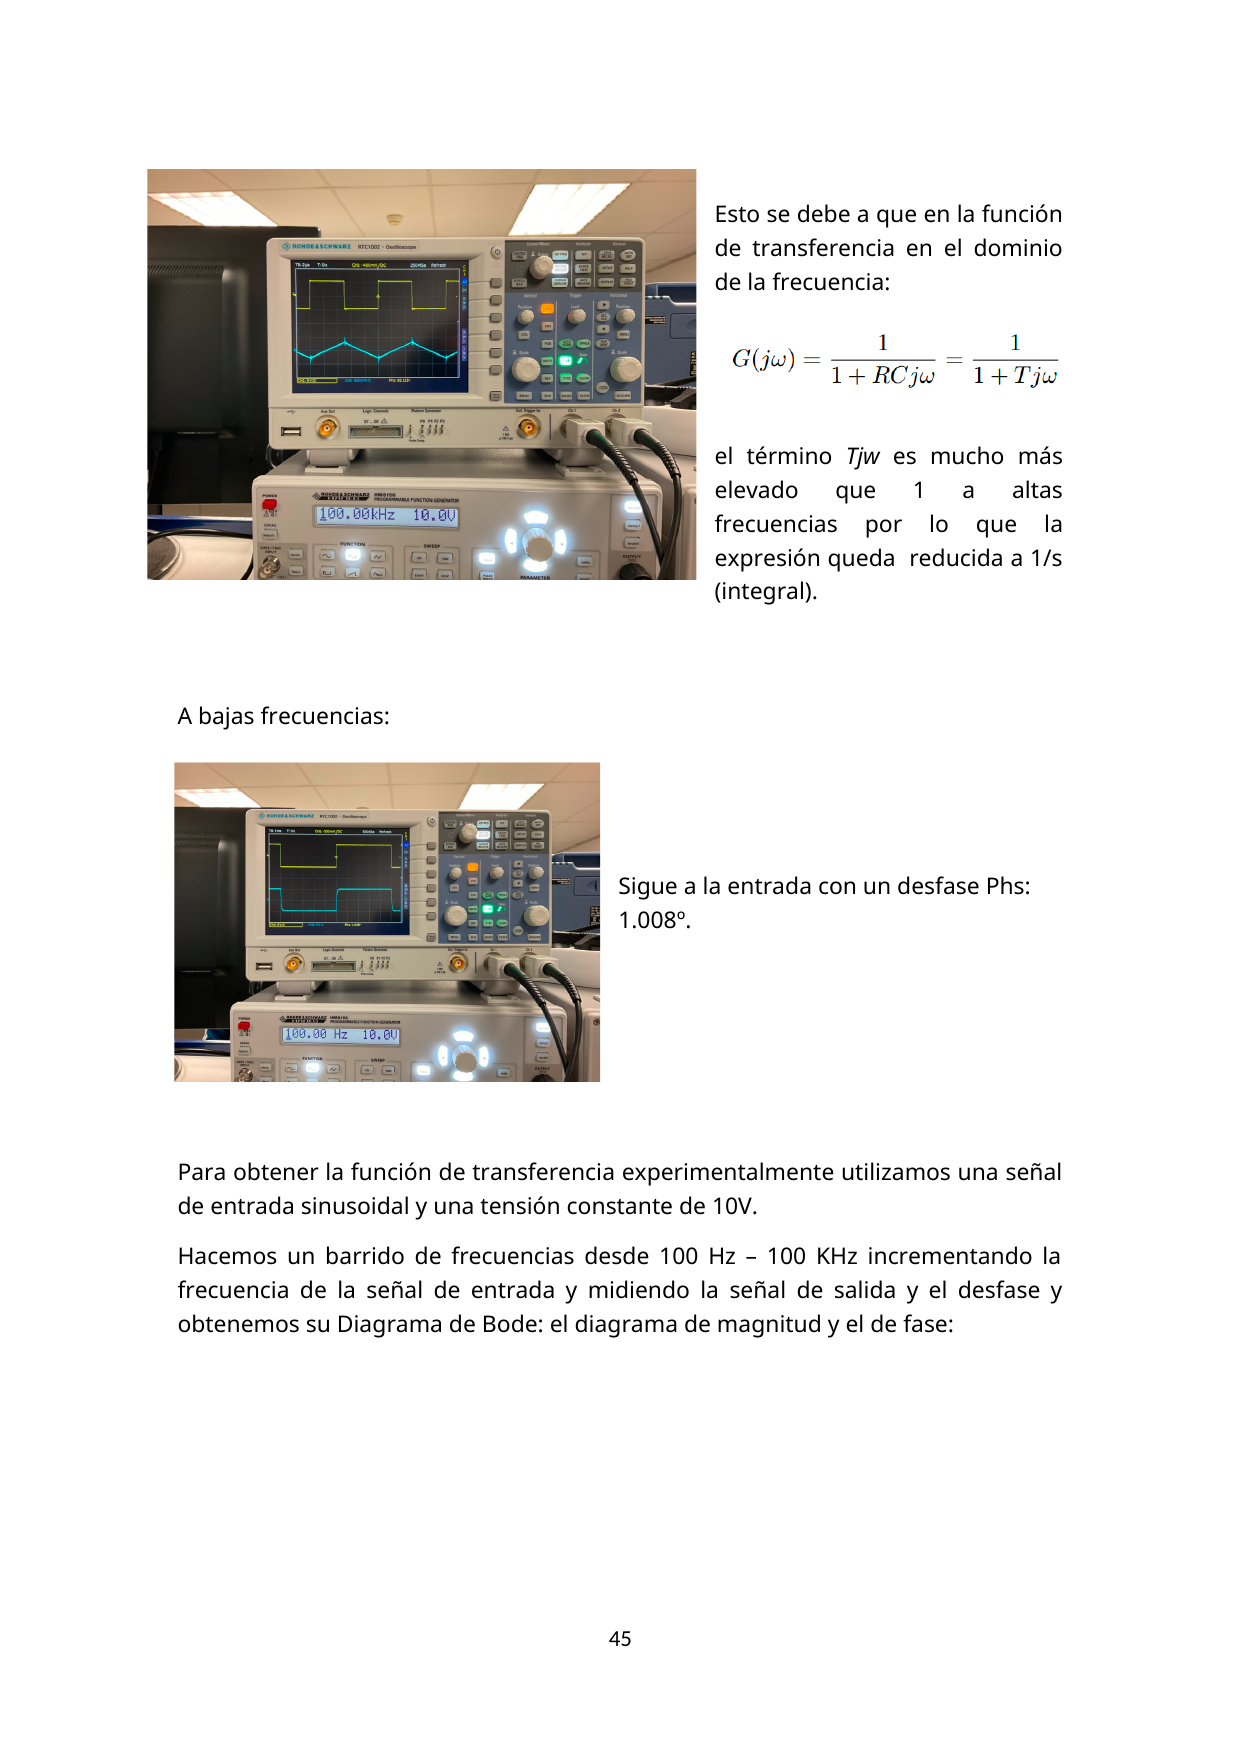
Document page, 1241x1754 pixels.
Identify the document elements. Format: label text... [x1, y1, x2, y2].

text A bajas frecuencias: [177, 700, 1063, 731]
text Esto se debe a que en la función de transferencia en el dominio de la frecuencia: [697, 198, 1063, 297]
picture [147, 168, 697, 580]
text el término Tjw es mucho más elevado que 1 a altas frecuencias por lo que la expresión queda reducida a 1/s (integral). [177, 440, 1063, 607]
picture [715, 319, 1071, 401]
picture [174, 762, 601, 1082]
text Hacemos un barrido de frecuencias desde 100 Hz – 100 KHz incrementando la frecuencia de la señal de entrada y midiendo la señal de salida y el desfase y obtenemos su Diagrama de Bode: el diagrama de magnitud y el de fase: [177, 1240, 1063, 1339]
text Sigue a la entrada con un desfase Phs: 1.008º. [601, 870, 1063, 935]
text Para obtener la función de transferencia experimentalmente utilizamos una señal de entrada sinusoidal y una tensión constante de 10V. [177, 1156, 1063, 1221]
